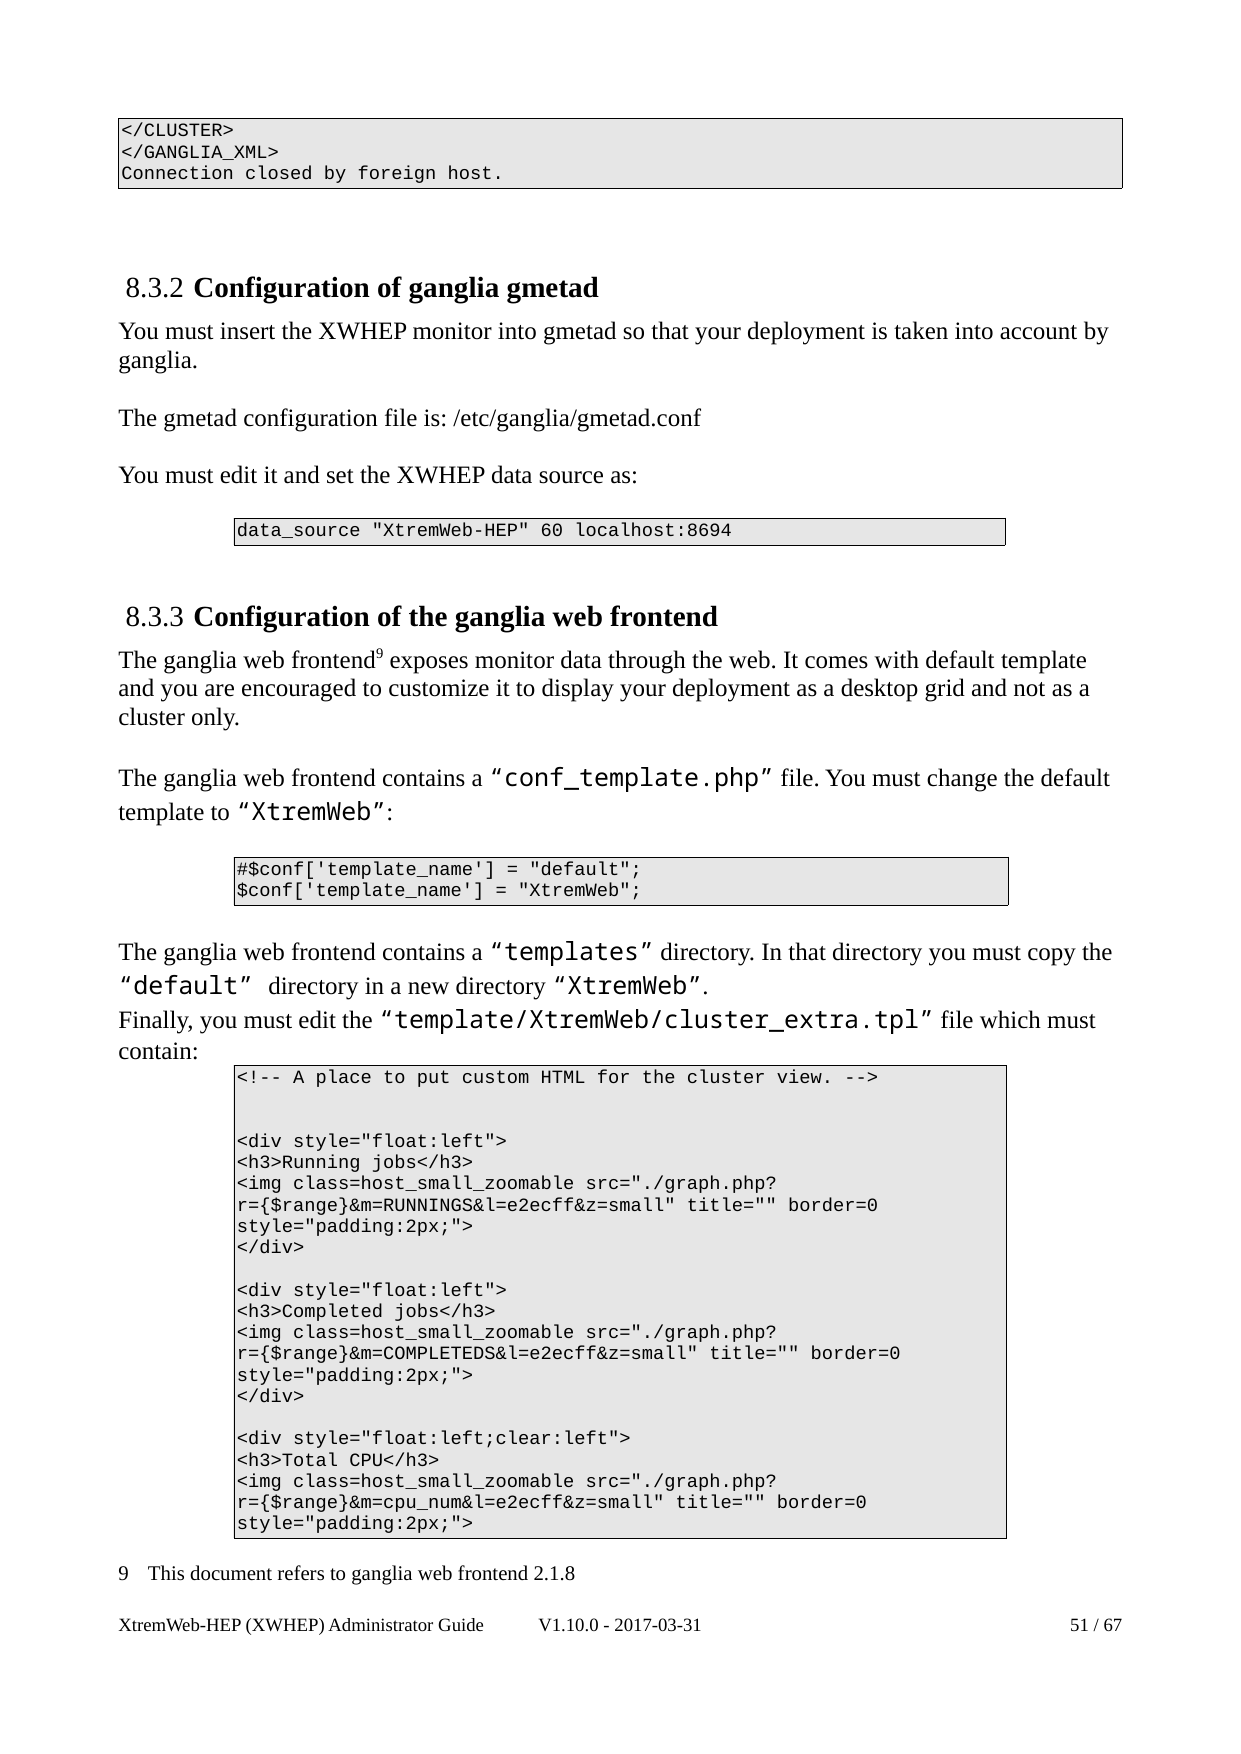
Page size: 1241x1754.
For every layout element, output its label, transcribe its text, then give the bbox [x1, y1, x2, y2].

text #$conf['template_name'] = "default"; [235, 858, 1008, 878]
text </div> [235, 1235, 1006, 1256]
text </GANGLIA_XML> [119, 139, 1122, 161]
text The ganglia web frontend contains a “conf_template.php” file. You must change the default template to “XtremWeb”: [118, 760, 1122, 828]
text The ganglia web frontend contains a “templates” directory. In that directory you must copy the “default” directory in a new directory “XtremWeb”. [118, 934, 1122, 1002]
text Finally, you must edit the “template/XtremWeb/cluster_extra.tpl” file which must contain: [118, 1002, 1122, 1065]
text $conf['template_name'] = "XtremWeb"; [235, 878, 1008, 905]
text <h3>Completed jobs</h3> [235, 1299, 1006, 1320]
text This document refers to ganglia web frontend 2.1.8 [118, 1561, 1122, 1585]
text <div style="float:left;clear:left"> [235, 1426, 1006, 1447]
text Connection closed by foreign host. [119, 161, 1122, 188]
text The ganglia web frontend exposes monitor data through the web. It comes with default template and you are encouraged to customize it to display your deployment as a desktop grid and not as a cluster only. [118, 645, 1122, 731]
text data_source "XtremWeb-HEP" 60 localhost:8694 [235, 519, 1005, 545]
text <img class=host_small_zoomable src="./graph.php?r={$range}&m=cpu_num&l=e2ecff&z=small" title="" border=0 style="padding:2px;"> [235, 1469, 1006, 1538]
subtitle Configuration of ganglia gmetad [118, 270, 1122, 304]
text You must edit it and set the XWHEP data source as: [118, 460, 1122, 489]
text </div> [235, 1384, 1006, 1405]
text </CLUSTER> [119, 119, 1122, 139]
text <img class=host_small_zoomable src="./graph.php?r={$range}&m=RUNNINGS&l=e2ecff&z=small" title="" border=0 style="padding:2px;"> [235, 1171, 1006, 1235]
text You must insert the XWHEP monitor into gmetad so that your deployment is taken into account by ganglia. [118, 316, 1122, 374]
text <h3>Total CPU</h3> [235, 1447, 1006, 1469]
subtitle Configuration of the ganglia web frontend [118, 599, 1122, 632]
text <h3>Running jobs</h3> [235, 1150, 1006, 1171]
text <img class=host_small_zoomable src="./graph.php?r={$range}&m=COMPLETEDS&l=e2ecff&z=small" title="" border=0 style="padding:2px;"> [235, 1320, 1006, 1384]
text <!-- A place to put custom HTML for the cluster view. --> [235, 1066, 1006, 1086]
text <div style="float:left"> [235, 1277, 1006, 1299]
text <div style="float:left"> [235, 1129, 1006, 1150]
text The gmetad configuration file is: /etc/ganglia/gmetad.conf [118, 403, 1122, 431]
